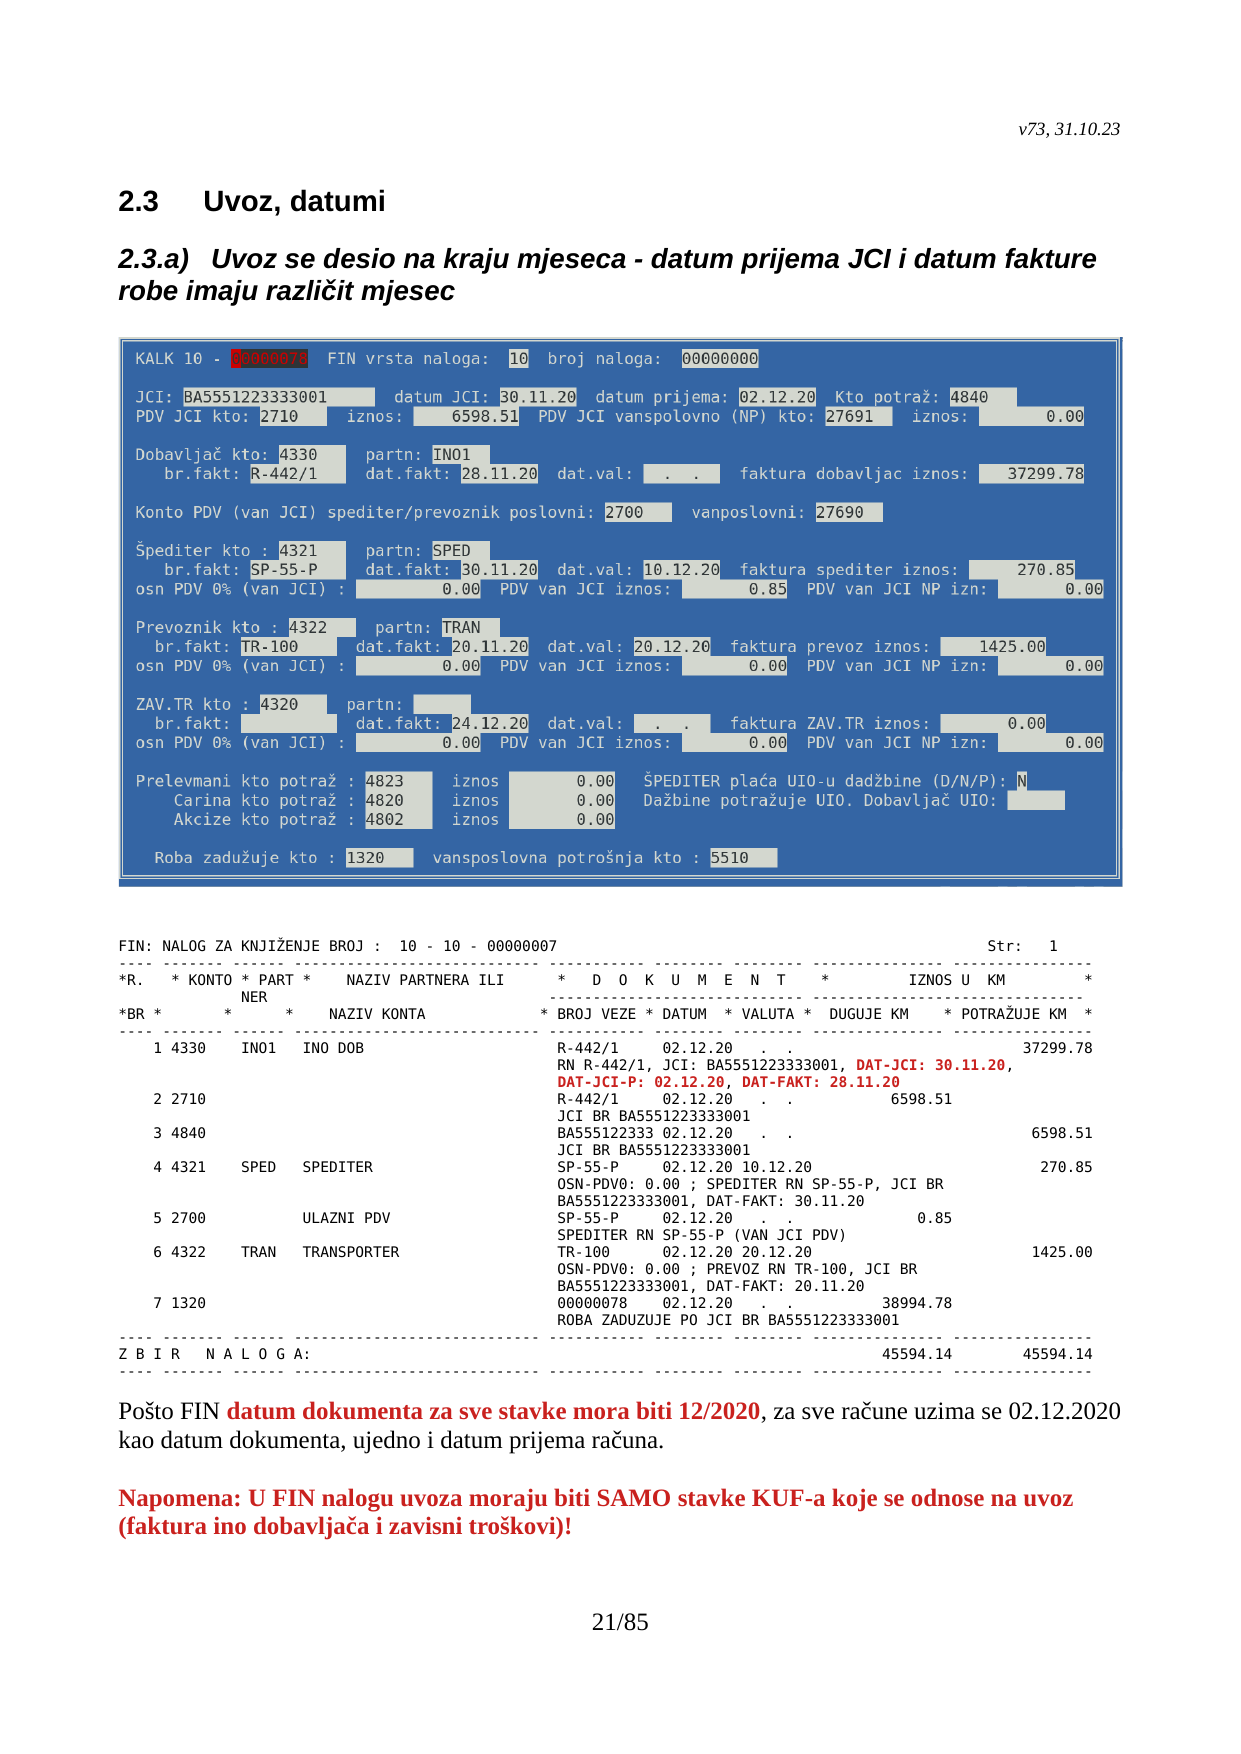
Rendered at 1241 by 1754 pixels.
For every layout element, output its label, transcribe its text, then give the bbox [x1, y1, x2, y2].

text *R. * KONTO * PART * NAZIV PARTNERA ILI * D O K U M E N T * IZNOS U KM * [118, 972, 1122, 989]
text ---- ------- ------ ---------------------------- ----------- -------- -------- --------------- ---------------- [118, 955, 1122, 972]
text 3 4840 BA555122333 02.12.20 . . 6598.51 [118, 1125, 1122, 1142]
subtitle Uvoz se desio na kraju mjeseca - datum prijema JCI i datum fakture robe imaju različit mjesec [118, 242, 1122, 306]
text OSN-PDV0: 0.00 ; SPEDITER RN SP-55-P, JCI BR [118, 1176, 1122, 1193]
text NER ----------------------------- ------------------------------- [118, 989, 1122, 1006]
text Z B I R N A L O G A: 45594.14 45594.14 [118, 1346, 1122, 1362]
text JCI BR BA5551223333001 [118, 1142, 1122, 1159]
picture [118, 337, 1123, 887]
text OSN-PDV0: 0.00 ; PREVOZ RN TR-100, JCI BR [118, 1261, 1122, 1278]
text BA5551223333001, DAT-FAKT: 30.11.20 [118, 1193, 1122, 1210]
text FIN: NALOG ZA KNJIŽENJE BROJ : 10 - 10 - 00000007 Str: 1 [118, 938, 1122, 955]
text JCI BR BA5551223333001 [118, 1108, 1122, 1125]
text ---- ------- ------ ---------------------------- ----------- -------- -------- --------------- ---------------- [118, 1362, 1122, 1379]
text ---- ------- ------ ---------------------------- ----------- -------- -------- --------------- ---------------- [118, 1023, 1122, 1040]
text Pošto FIN datum dokumenta za sve stavke mora biti 12/2020, za sve račune uzima se 02.12.2020 kao datum dokumenta, ujedno i datum prijema računa. [118, 1396, 1122, 1454]
text 4 4321 SPED SPEDITER SP-55-P 02.12.20 10.12.20 270.85 [118, 1159, 1122, 1176]
text ROBA ZADUZUJE PO JCI BR BA5551223333001 [118, 1312, 1122, 1328]
text RN R-442/1, JCI: BA5551223333001, DAT-JCI: 30.11.20, [118, 1057, 1122, 1074]
subtitle Uvoz, datumi [118, 184, 1122, 217]
text BA5551223333001, DAT-FAKT: 20.11.20 [118, 1278, 1122, 1294]
text Napomena: U FIN nalogu uvoza moraju biti SAMO stavke KUF-a koje se odnose na uvoz (faktura ino dobavljača i zavisni troškovi)! [118, 1483, 1122, 1540]
text SPEDITER RN SP-55-P (VAN JCI PDV) [118, 1227, 1122, 1244]
text 6 4322 TRAN TRANSPORTER TR-100 02.12.20 20.12.20 1425.00 [118, 1244, 1122, 1261]
text *BR * * * NAZIV KONTA * BROJ VEZE * DATUM * VALUTA * DUGUJE KM * POTRAŽUJE KM * [118, 1006, 1122, 1023]
text 7 1320 00000078 02.12.20 . . 38994.78 [118, 1294, 1122, 1312]
text 1 4330 INO1 INO DOB R-442/1 02.12.20 . . 37299.78 [118, 1040, 1122, 1057]
text 5 2700 ULAZNI PDV SP-55-P 02.12.20 . . 0.85 [118, 1210, 1122, 1227]
text DAT-JCI-P: 02.12.20, DAT-FAKT: 28.11.20 [118, 1074, 1122, 1091]
text 2 2710 R-442/1 02.12.20 . . 6598.51 [118, 1091, 1122, 1108]
text ---- ------- ------ ---------------------------- ----------- -------- -------- --------------- ---------------- [118, 1328, 1122, 1346]
